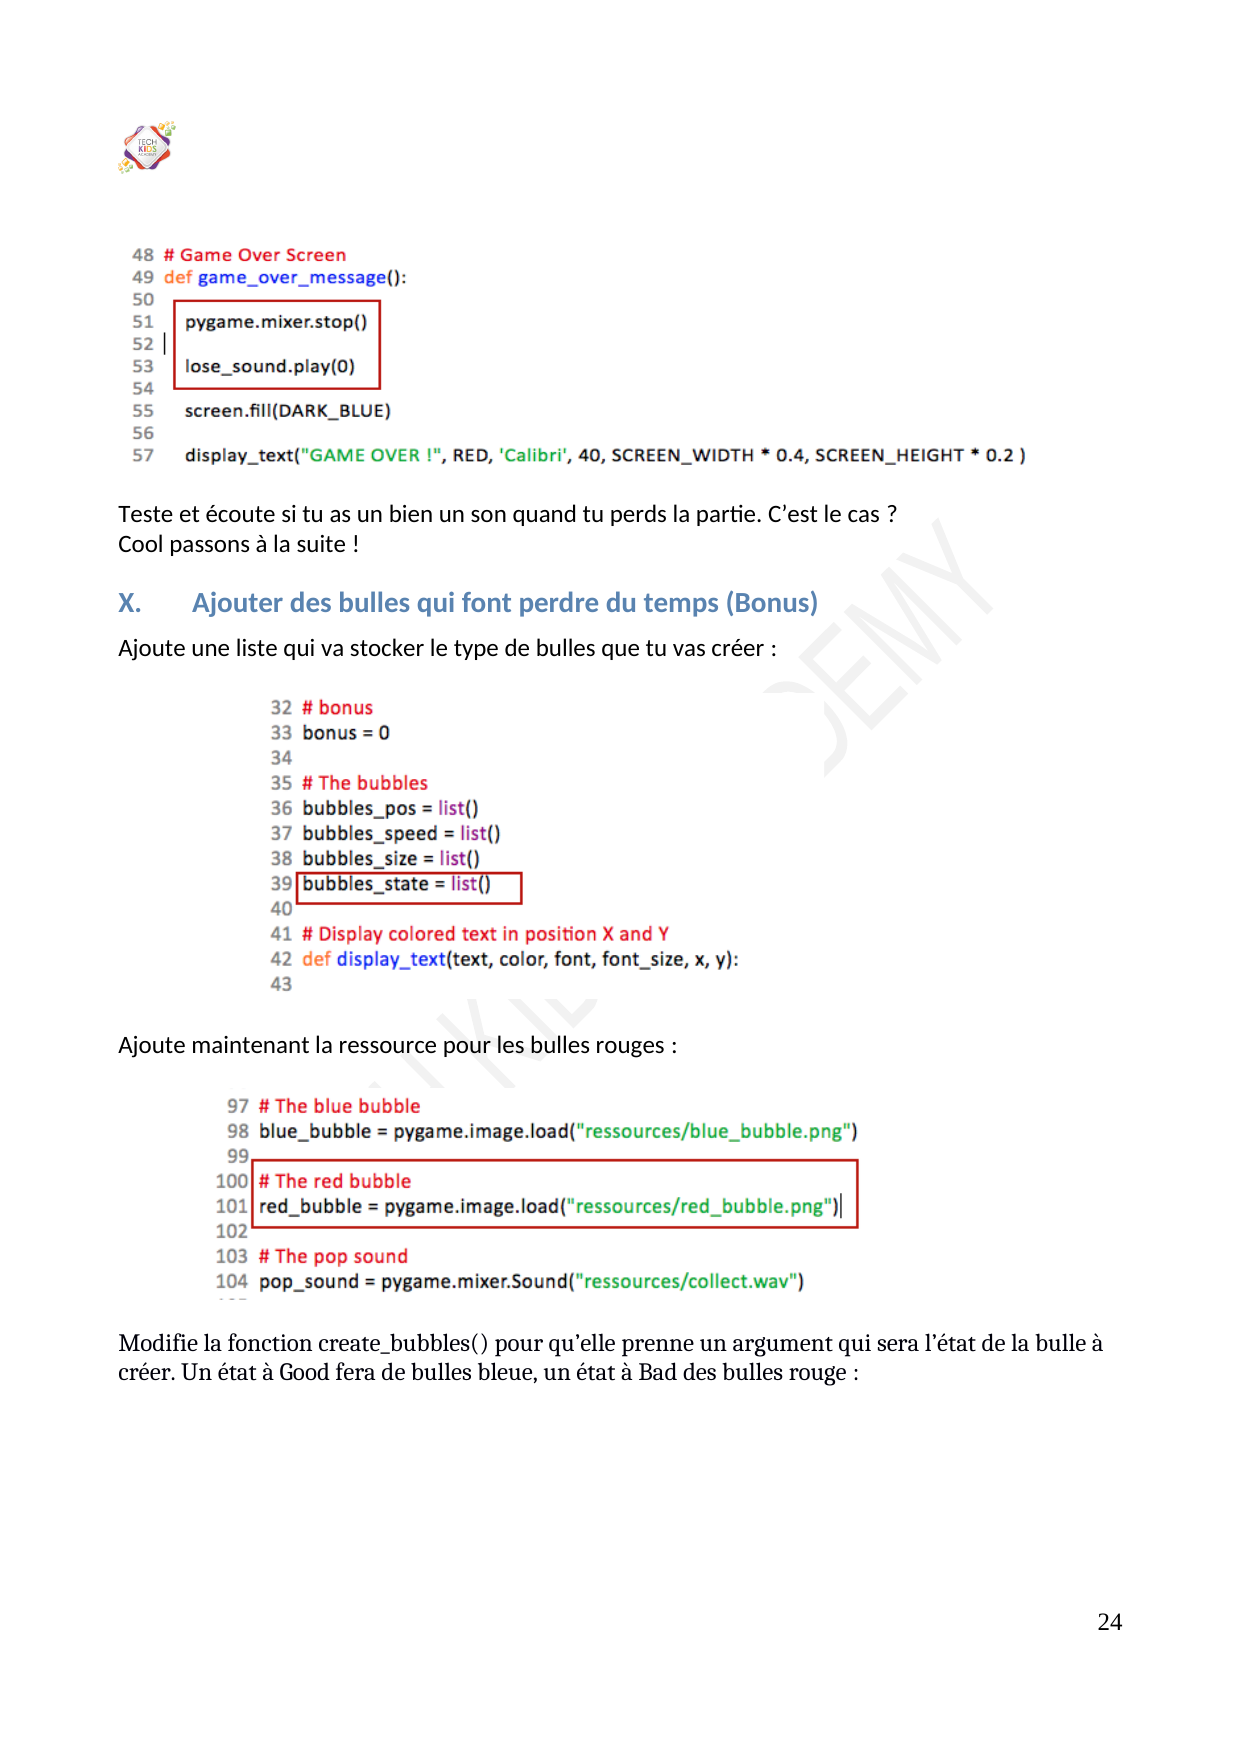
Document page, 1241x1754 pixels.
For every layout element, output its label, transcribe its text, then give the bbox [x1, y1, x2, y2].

text Ajoute maintenant la ressource pour les bulles rouges : [544, 1029, 1122, 1059]
text [814, 632, 892, 662]
picture [255, 693, 825, 999]
text Teste et écoute si tu as un bien un son quand tu perds la partie. C’est le cas ? [118, 498, 1122, 528]
picture [118, 240, 1063, 468]
text Ajoute maintenant la ressource pour les bulles rouges : [484, 1029, 552, 1052]
text [944, 528, 1122, 559]
text [876, 632, 931, 662]
picture [213, 1088, 934, 1300]
text Cool passons à la suite ! [118, 528, 945, 559]
subtitle Ajouter des bulles qui font perdre du temps (Bonus) [118, 584, 907, 619]
picture [118, 118, 176, 176]
text Ajoute une liste qui va stocker le type de bulles que tu vas créer : [118, 632, 822, 662]
text Ajoute maintenant la ressource pour les bulles rouges : [118, 1029, 474, 1059]
text [926, 632, 1122, 662]
subtitle [908, 584, 1122, 619]
text Modifie la fonction create_bubbles() pour qu’elle prenne un argument qui sera l’état de la bulle à créer. Un état à Good fera de bulles bleue, un état à Bad des bulles rouge : [118, 1329, 1122, 1386]
